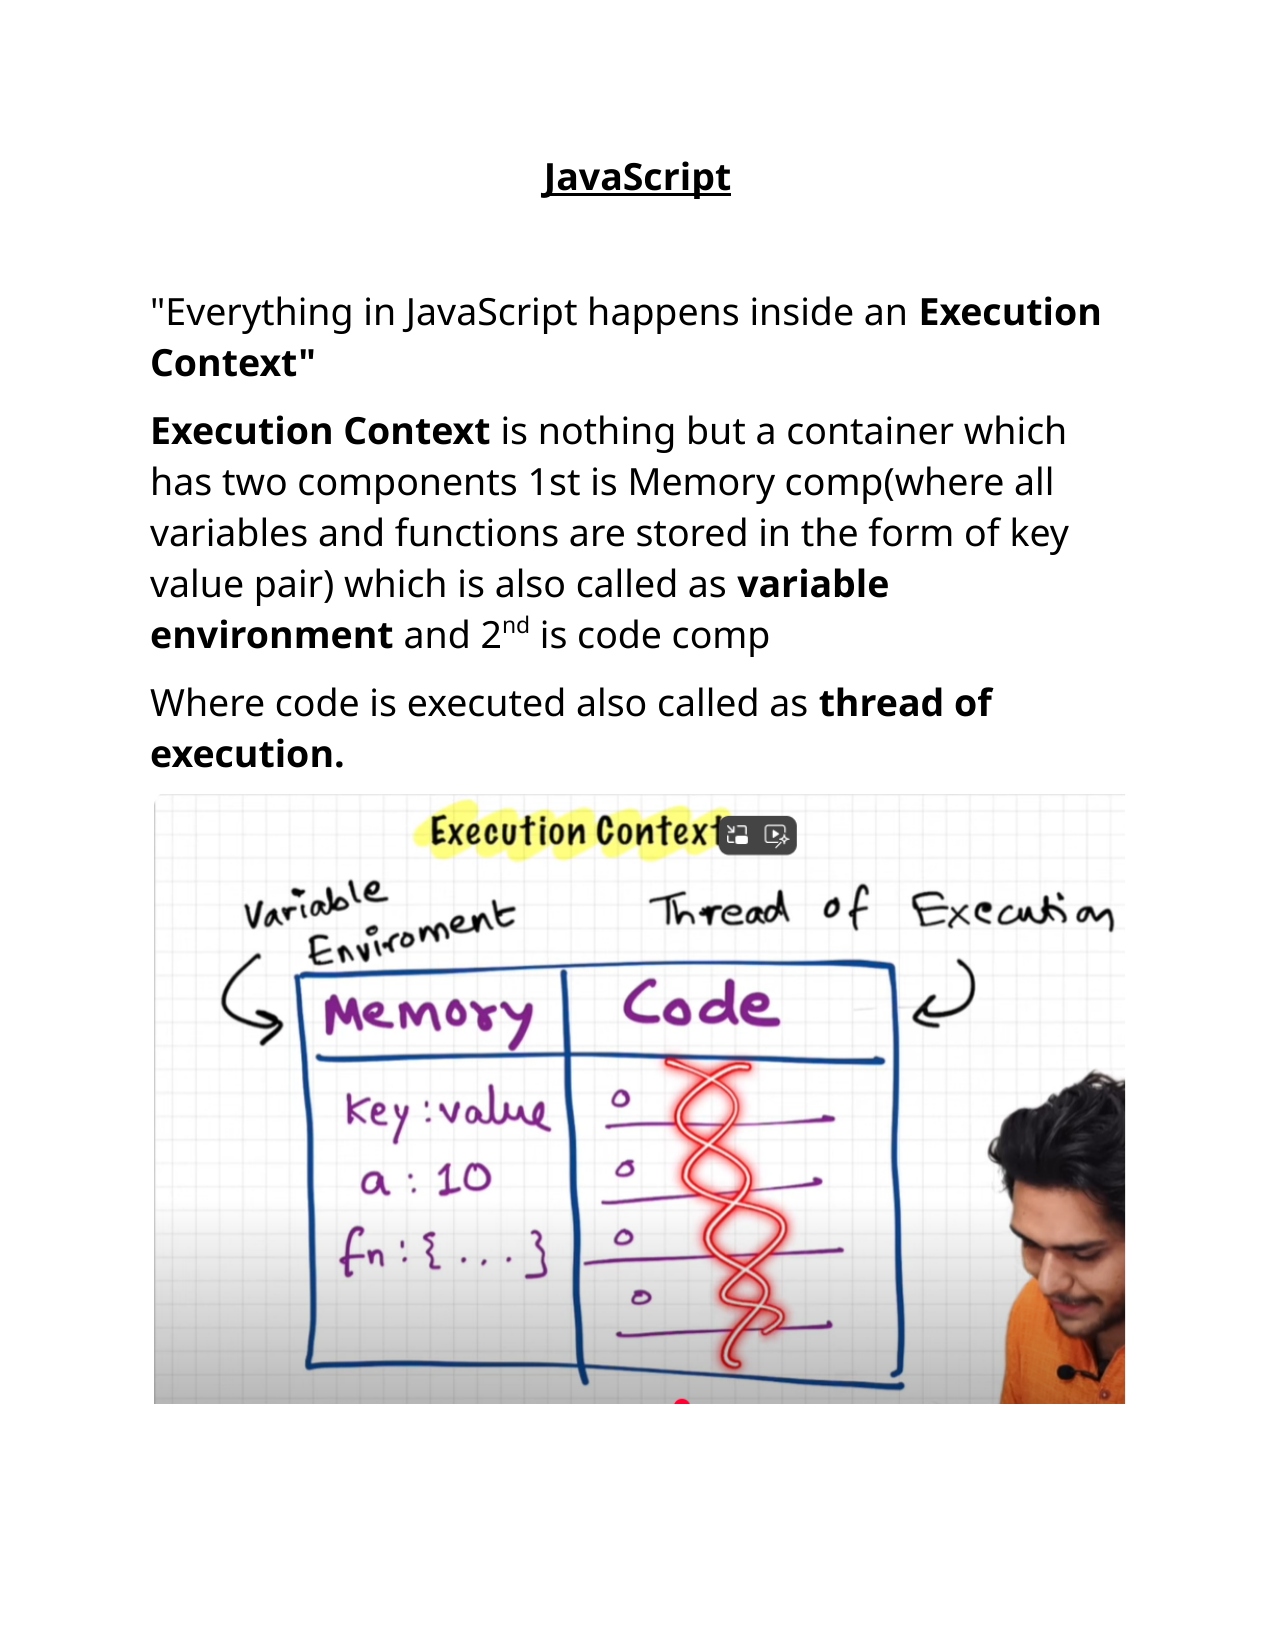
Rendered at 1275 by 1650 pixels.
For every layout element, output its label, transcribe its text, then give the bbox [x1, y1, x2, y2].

text JavaScript [150, 150, 1125, 201]
text Execution Context is nothing but a container which has two components 1st is Memory comp(where all variables and functions are stored in the form of key value pair) which is also called as variable environment and 2nd is code comp [150, 404, 1125, 659]
text Where code is executed also called as thread of execution. [150, 676, 1125, 778]
text "Everything in JavaScript happens inside an Execution Context" [150, 285, 1125, 387]
